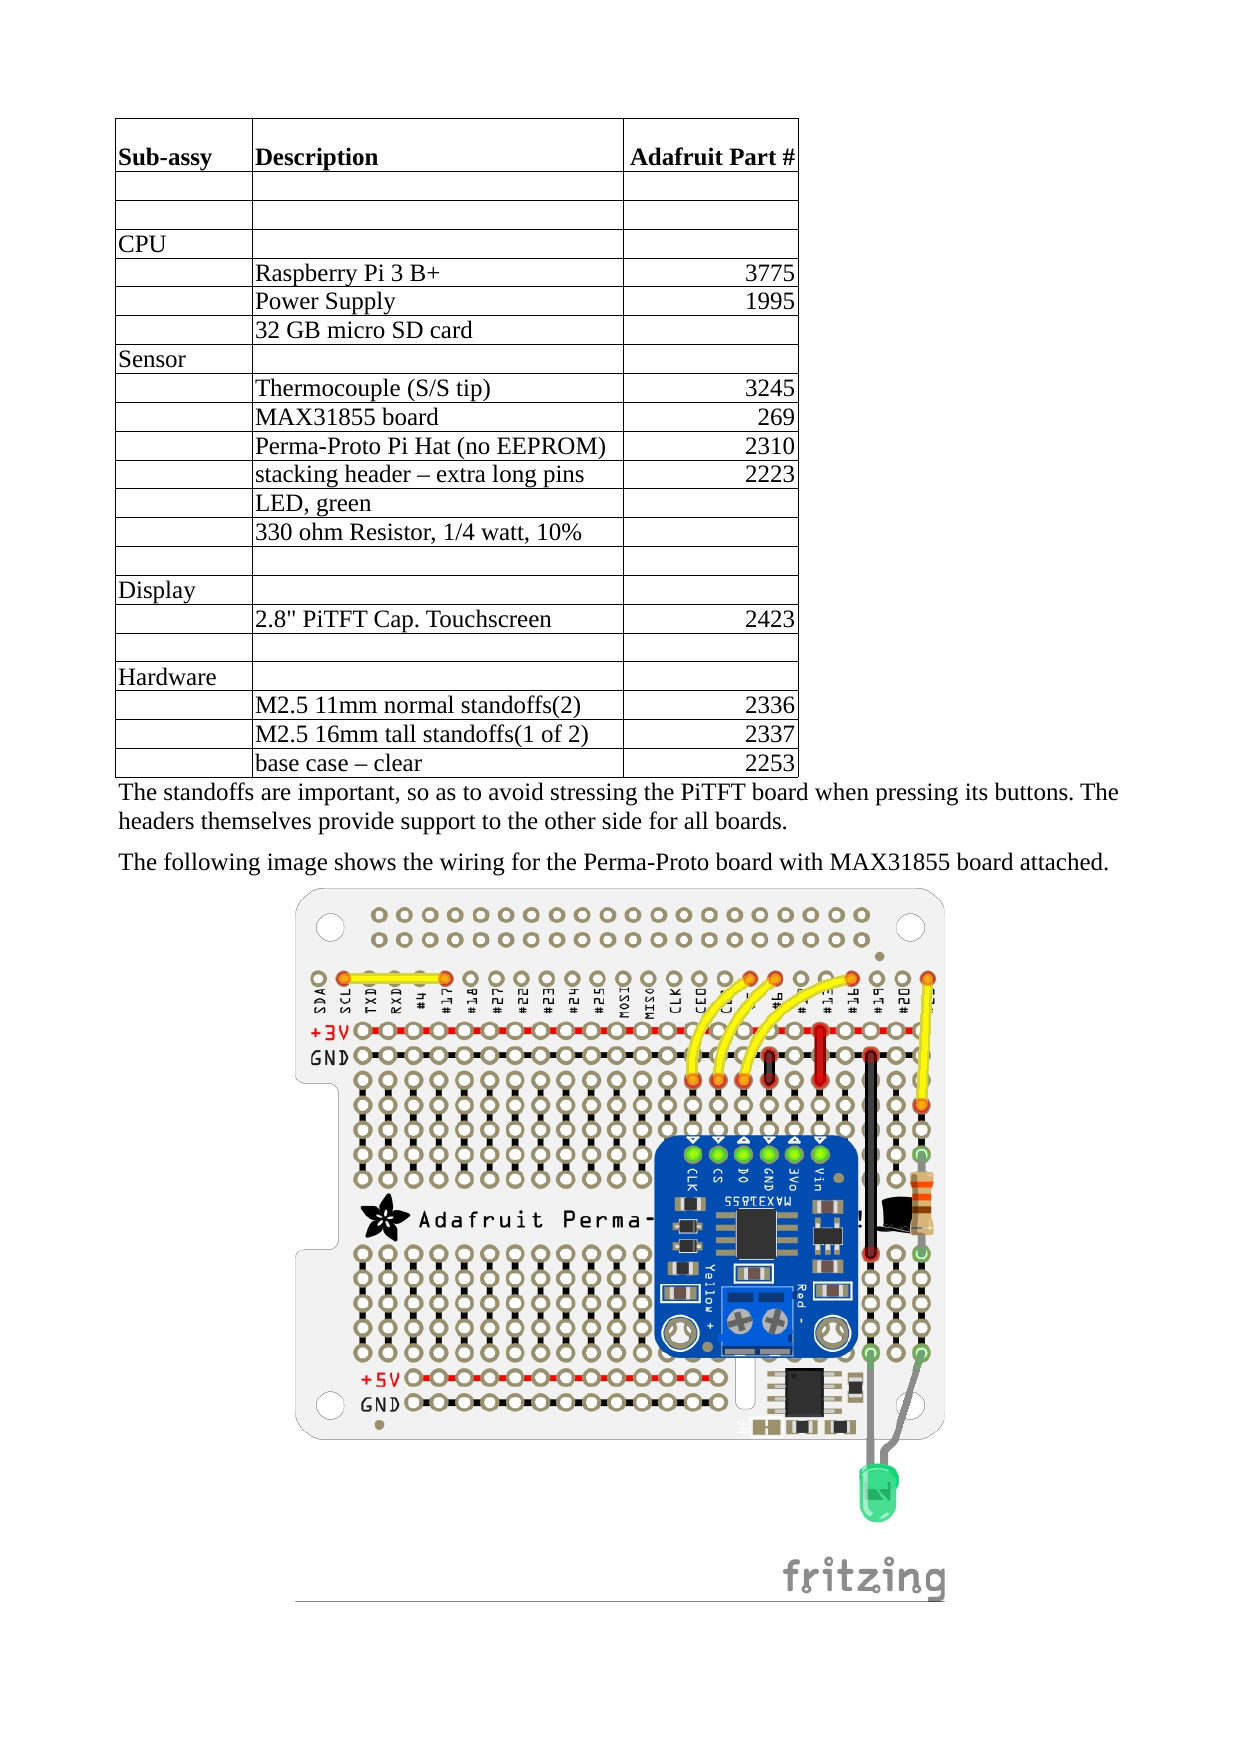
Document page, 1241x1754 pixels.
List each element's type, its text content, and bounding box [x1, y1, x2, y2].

table_cell [624, 547, 798, 575]
table_cell [624, 576, 798, 604]
table_cell 330 ohm Resistor, 1/4 watt, 10% [253, 518, 623, 546]
table_cell [116, 461, 252, 488]
table_cell [624, 662, 798, 690]
table_cell Power Supply [253, 287, 623, 315]
table_cell [624, 316, 798, 344]
table_cell [624, 634, 798, 661]
table_cell CPU [116, 230, 252, 257]
table_cell [624, 172, 798, 200]
table_cell M2.5 11mm normal standoffs(2) [253, 691, 623, 719]
table_cell [624, 201, 798, 229]
table_cell [116, 201, 252, 229]
table_cell 2336 [624, 691, 798, 719]
table_cell [116, 749, 252, 777]
table_cell Perma-Proto Pi Hat (no EEPROM) [253, 432, 623, 459]
table_cell 1995 [624, 287, 798, 315]
picture [295, 888, 945, 1602]
table_cell [116, 432, 252, 459]
table_cell [116, 691, 252, 719]
table_cell 3245 [624, 374, 798, 402]
table_cell [253, 345, 623, 373]
table_cell [116, 172, 252, 200]
table_cell 269 [624, 403, 798, 431]
table_cell [253, 576, 623, 604]
table_cell [253, 201, 623, 229]
table_cell Sensor [116, 345, 252, 373]
table_cell 3775 [624, 259, 798, 286]
table_cell [116, 489, 252, 517]
table_cell [624, 230, 798, 257]
table_cell Hardware [116, 662, 252, 690]
table_cell MAX31855 board [253, 403, 623, 431]
table_cell [116, 259, 252, 286]
table_header Description [253, 119, 623, 171]
table_cell Raspberry Pi 3 B+ [253, 259, 623, 286]
table_cell [624, 518, 798, 546]
table_header Sub-assy [116, 119, 252, 171]
table_cell stacking header – extra long pins [253, 461, 623, 488]
table_header Adafruit Part # [624, 119, 798, 171]
table_cell [116, 374, 252, 402]
table_cell 2253 [624, 749, 798, 777]
table_cell [116, 634, 252, 661]
table_cell [116, 720, 252, 748]
table_cell base case – clear [253, 749, 623, 777]
table_cell [253, 547, 623, 575]
table_cell 2223 [624, 461, 798, 488]
text The standoffs are important, so as to avoid stressing the PiTFT board when pressing its buttons. The headers themselves provide support to the other side for all boards. [118, 777, 1122, 834]
table_cell [253, 634, 623, 661]
table_cell [253, 662, 623, 690]
table_cell [116, 287, 252, 315]
text The following image shows the wiring for the Perma-Proto board with MAX31855 board attached. [118, 847, 1122, 876]
table_cell [116, 316, 252, 344]
table_cell M2.5 16mm tall standoffs(1 of 2) [253, 720, 623, 748]
table_cell Display [116, 576, 252, 604]
table_cell [116, 605, 252, 633]
table_cell 2423 [624, 605, 798, 633]
table_cell 2.8" PiTFT Cap. Touchscreen [253, 605, 623, 633]
table_cell [116, 403, 252, 431]
table_cell [116, 518, 252, 546]
table_cell [253, 172, 623, 200]
table_cell 2310 [624, 432, 798, 459]
table_cell 2337 [624, 720, 798, 748]
table_cell [116, 547, 252, 575]
table_cell [253, 230, 623, 257]
table_cell LED, green [253, 489, 623, 517]
table_cell [624, 345, 798, 373]
table_cell Thermocouple (S/S tip) [253, 374, 623, 402]
table_cell 32 GB micro SD card [253, 316, 623, 344]
table_cell [624, 489, 798, 517]
